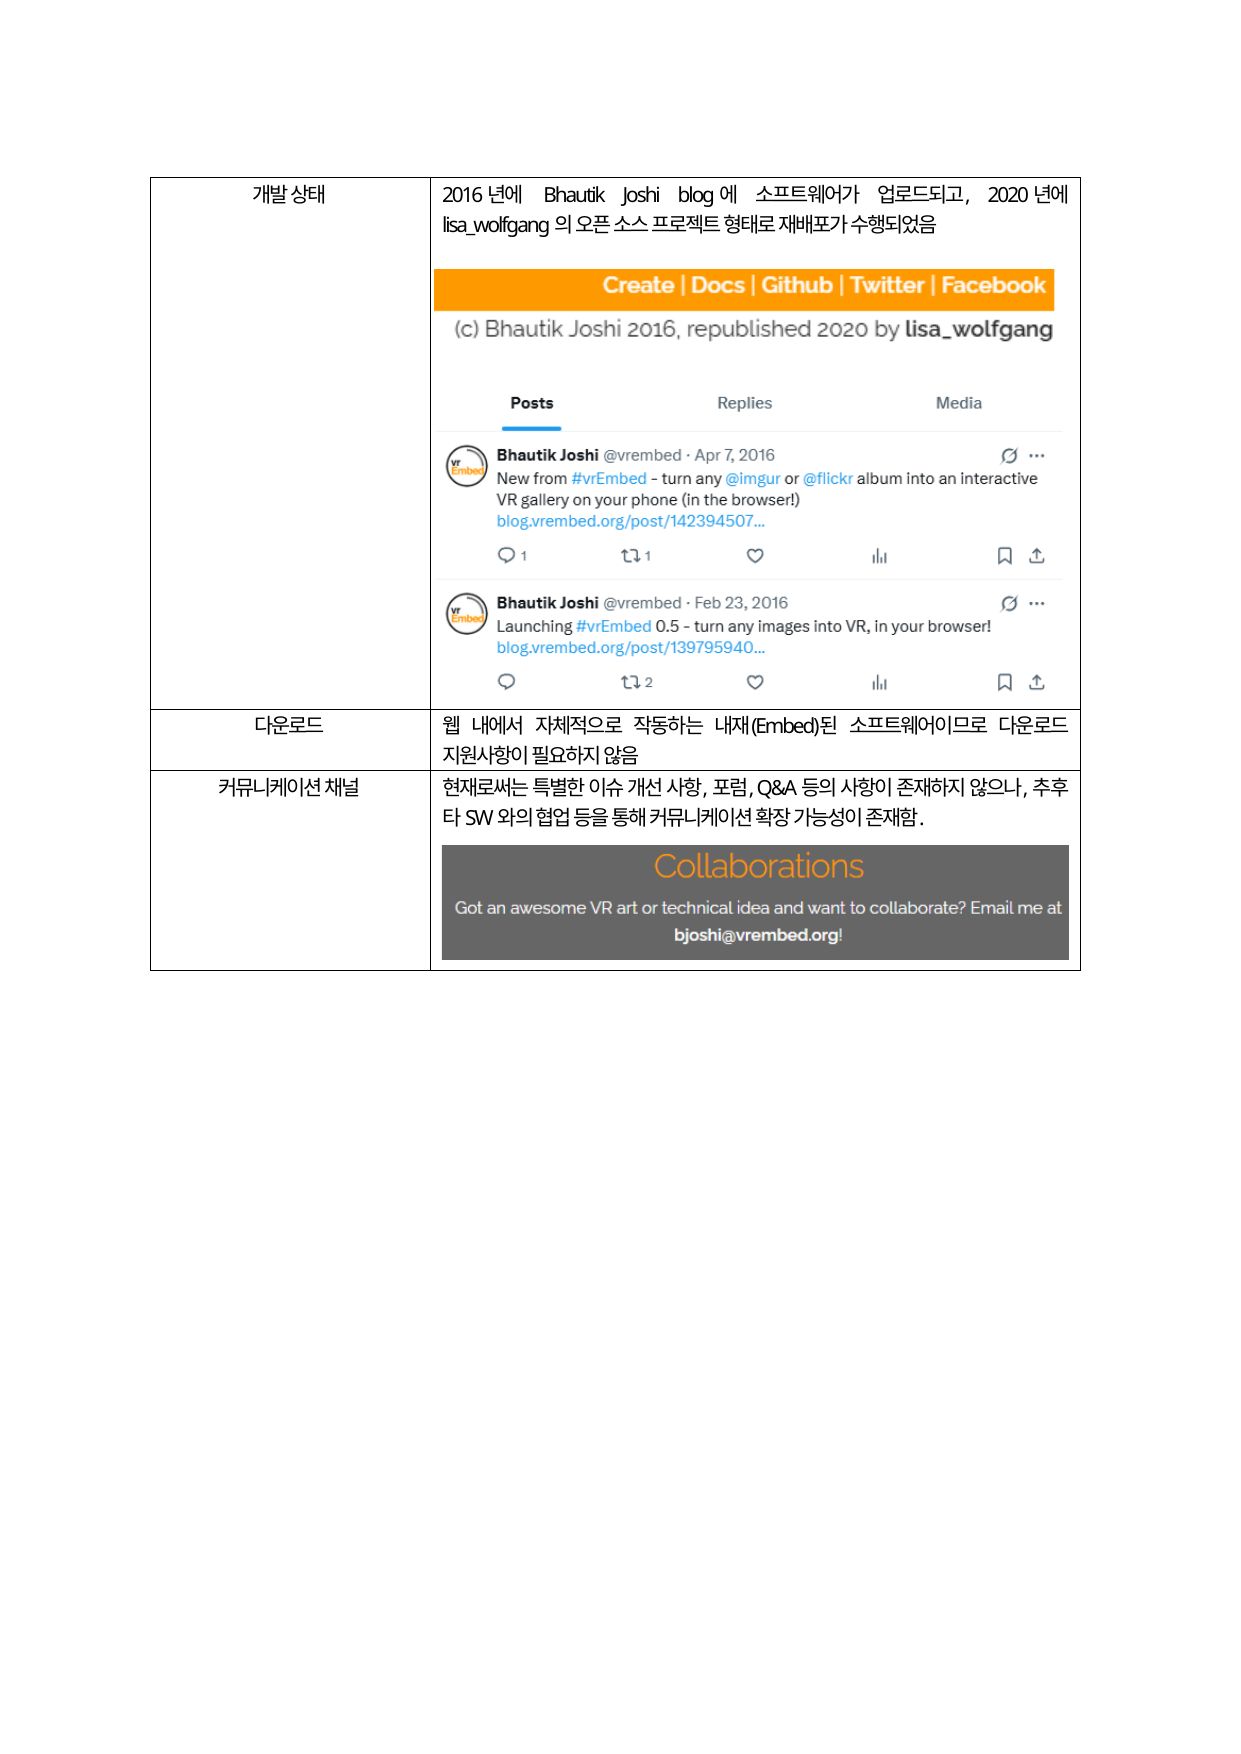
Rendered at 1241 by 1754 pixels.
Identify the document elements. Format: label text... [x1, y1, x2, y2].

picture [441, 845, 1069, 960]
table_cell 웹 내에서 자체적으로 작동하는 내재(Embed)된 소프트웨어이므로 다운로드 지원사항이 필요하지 않음 [431, 710, 1080, 770]
table_cell 2016년에 Bhautik Joshi blog에 소프트웨어가 업로드되고, 2020년에 lisa_wolfgang의 오픈 소스 프로젝트 형태로 재배포가 수행되었음 [431, 178, 1080, 708]
table_cell 현재로써는 특별한 이슈 개선 사항, 포럼, Q&A등의 사항이 존재하지 않으나, 추후 타 SW와의 협업 등을 통해 커뮤니케이션 확장 가능성이 존재함. [431, 771, 1080, 970]
table_cell 커뮤니케이션 채널 [151, 771, 430, 970]
picture [434, 269, 1062, 358]
table_cell 다운로드 [151, 710, 430, 770]
table_cell 개발 상태 [151, 178, 430, 708]
